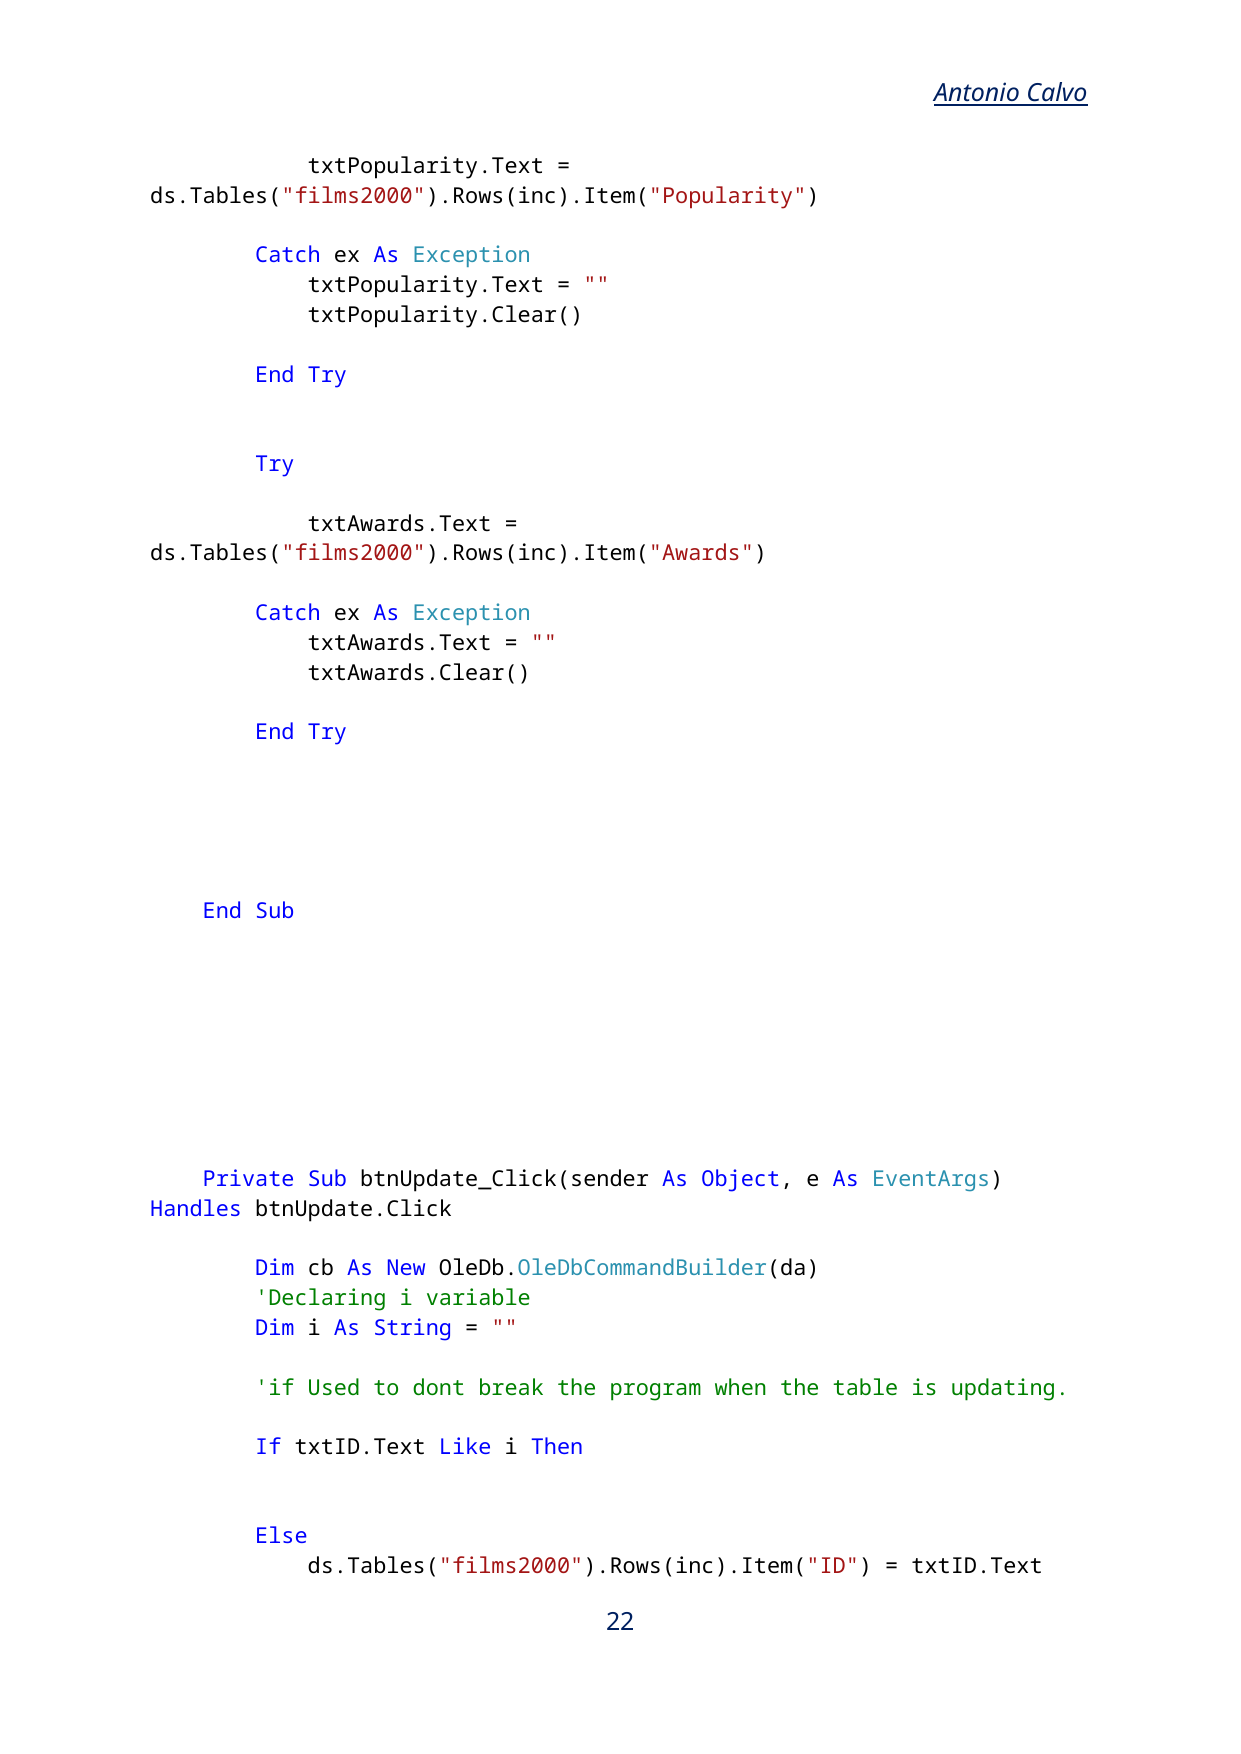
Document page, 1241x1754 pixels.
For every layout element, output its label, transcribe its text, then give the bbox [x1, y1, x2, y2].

text Dim i As String = "" [150, 1312, 1090, 1342]
text Private Sub btnUpdate_Click(sender As Object, e As EventArgs) Handles btnUpdate.Click [150, 1163, 1090, 1222]
text txtAwards.Text = ds.Tables("films2000").Rows(inc).Item("Awards") [150, 507, 1090, 567]
text End Sub [150, 895, 1090, 924]
text End Try [150, 716, 1090, 746]
text Try [150, 448, 1090, 478]
text Catch ex As Exception [150, 597, 1090, 627]
text 'Declaring i variable [150, 1282, 1090, 1312]
text End Try [150, 358, 1090, 388]
text txtAwards.Text = "" [150, 627, 1090, 656]
text If txtID.Text Like i Then [150, 1431, 1090, 1461]
text ds.Tables("films2000").Rows(inc).Item("ID") = txtID.Text [150, 1550, 1090, 1580]
text txtPopularity.Text = ds.Tables("films2000").Rows(inc).Item("Popularity") [150, 150, 1090, 209]
text Catch ex As Exception [150, 239, 1090, 269]
text txtAwards.Clear() [150, 656, 1090, 686]
text txtPopularity.Text = "" [150, 269, 1090, 299]
text Dim cb As New OleDb.OleDbCommandBuilder(da) [150, 1252, 1090, 1282]
text Else [150, 1520, 1090, 1550]
text txtPopularity.Clear() [150, 299, 1090, 329]
text 'if Used to dont break the program when the table is updating. [150, 1371, 1090, 1401]
